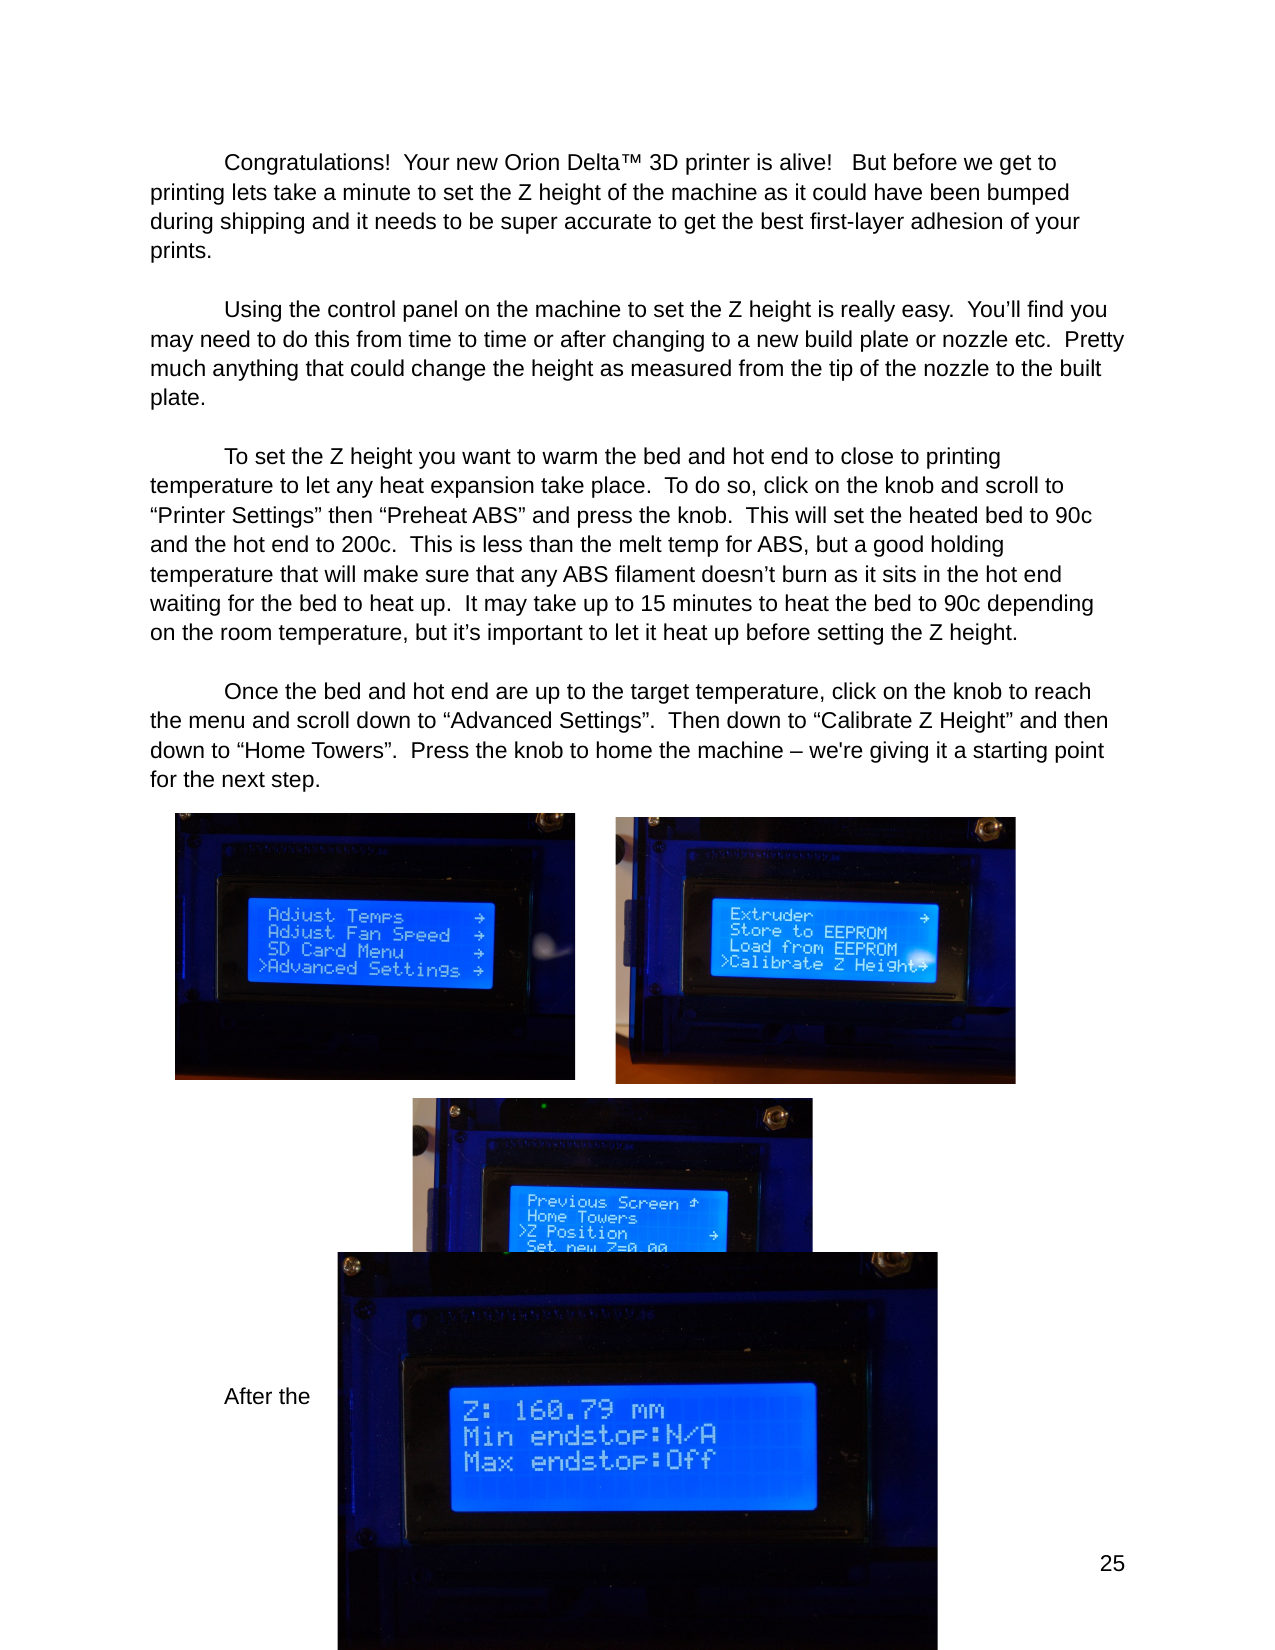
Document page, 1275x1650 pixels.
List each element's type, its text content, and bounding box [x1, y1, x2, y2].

picture [615, 817, 1016, 1084]
text Using the control panel on the machine to set the Z height is really easy. You’ll find you may need to do this from time to time or after changing to a new build plate or nozzle etc. Pretty much anything that could change the height as measured from the tip of the nozzle to the built plate. [150, 297, 1125, 411]
picture [175, 813, 575, 1080]
text Congratulations! Your new Orion Delta™ 3D printer is alive! But before we get to printing lets take a minute to set the Z height of the machine as it could have been bumped during shipping and it needs to be super accurate to get the best first-layer adhesion of your prints. [150, 150, 1125, 264]
text After the machine is homed, scroll to “Z Position” and click. [938, 1384, 1125, 1409]
picture [337, 1098, 938, 1650]
text Once the bed and hot end are up to the target temperature, click on the knob to reach the menu and scroll down to “Advanced Settings”. Then down to “Calibrate Z Height” and then down to “Home Towers”. Press the knob to home the machine – we're giving it a starting point for the next step. [150, 679, 1125, 792]
text After the machine is homed, scroll to “Z Position” and click. [150, 1384, 337, 1409]
text To set the Z height you want to warm the bed and hot end to close to printing temperature to let any heat expansion take place. To do so, click on the knob and scroll to “Printer Settings” then “Preheat ABS” and press the knob. This will set the heated bed to 90c and the hot end to 200c. This is less than the melt temp for ABS, but a good holding temperature that will make sure that any ABS filament doesn’t burn as it sits in the hot end waiting for the bed to heat up. It may take up to 15 minutes to heat the bed to 90c depending on the room temperature, but it’s important to let it heat up before setting the Z height. [150, 444, 1125, 646]
